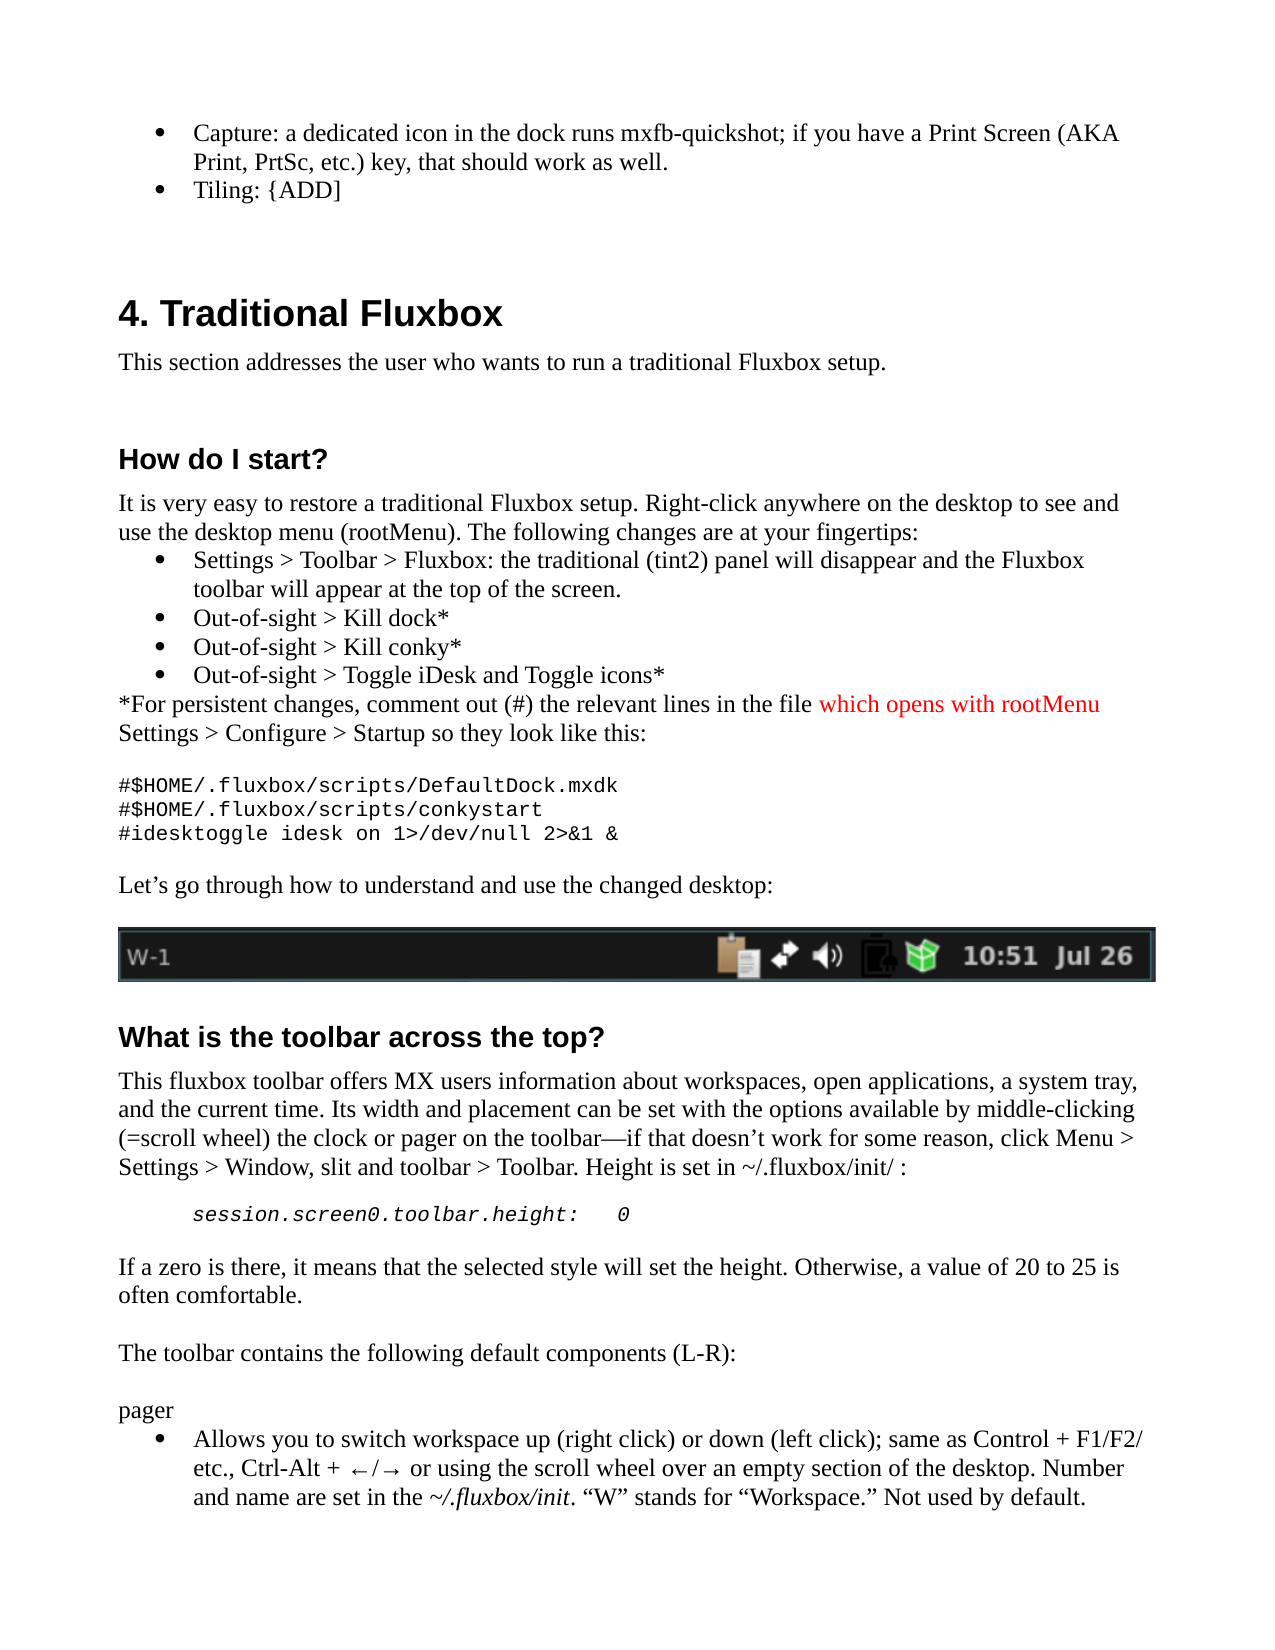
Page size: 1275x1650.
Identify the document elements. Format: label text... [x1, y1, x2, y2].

text This fluxbox toolbar offers MX users information about workspaces, open applications, a system tray, and the current time. Its width and placement can be set with the options available by middle-clicking (=scroll wheel) the clock or pager on the toolbar—if that doesn’t work for some reason, click Menu > Settings > Window, slit and toolbar > Toolbar. Height is set in ~/.fluxbox/init/ : [118, 1066, 1157, 1181]
text #$HOME/.fluxbox/scripts/DefaultDock.mxdk [118, 776, 1157, 799]
text #$HOME/.fluxbox/scripts/conkystart [118, 799, 1157, 823]
text This section addresses the user who wants to run a traditional Fluxbox setup. [118, 347, 1157, 376]
text pager [118, 1396, 1157, 1424]
subtitle How do I start? [118, 442, 1157, 476]
text The toolbar contains the following default components (L-R): [118, 1338, 1157, 1367]
text Let’s go through how to understand and use the changed desktop: [118, 870, 1157, 899]
subtitle What is the toolbar across the top? [118, 1020, 1157, 1053]
text It is very easy to restore a traditional Fluxbox setup. Right-click anywhere on the desktop to see and use the desktop menu (rootMenu). The following changes are at your fingertips: [118, 488, 1157, 546]
text #idesktoggle idesk on 1>/dev/null 2>&1 & [118, 823, 1157, 846]
text session.screen0.toolbar.height: 0 [118, 1204, 1157, 1228]
picture [118, 927, 1157, 982]
list Tiling: {ADD] [156, 176, 1157, 204]
text *For persistent changes, comment out (#) the relevant lines in the file which opens with rootMenu Settings > Configure > Startup so they look like this: [118, 689, 1157, 747]
list Out-of-sight > Kill conky* [156, 632, 1157, 661]
list Allows you to switch workspace up (right click) or down (left click); same as Control + F1/F2/ etc., Ctrl-Alt + ←/→ or using the scroll wheel over an empty section of the desktop. Number and name are set in the ~/.fluxbox/init. “W” stands for “Workspace.” Not used by default. [156, 1424, 1157, 1511]
subtitle 4. Traditional Fluxbox [118, 291, 1157, 334]
text If a zero is there, it means that the selected style will set the height. Otherwise, a value of 20 to 25 is often comfortable. [118, 1252, 1157, 1309]
list Out-of-sight > Toggle iDesk and Toggle icons* [156, 661, 1157, 689]
list Out-of-sight > Kill dock* [156, 603, 1157, 632]
list Capture: a dedicated icon in the dock runs mxfb-quickshot; if you have a Print Screen (AKA Print, PrtSc, etc.) key, that should work as well. [156, 118, 1157, 176]
list Settings > Toolbar > Fluxbox: the traditional (tint2) panel will disappear and the Fluxbox toolbar will appear at the top of the screen. [156, 546, 1157, 603]
